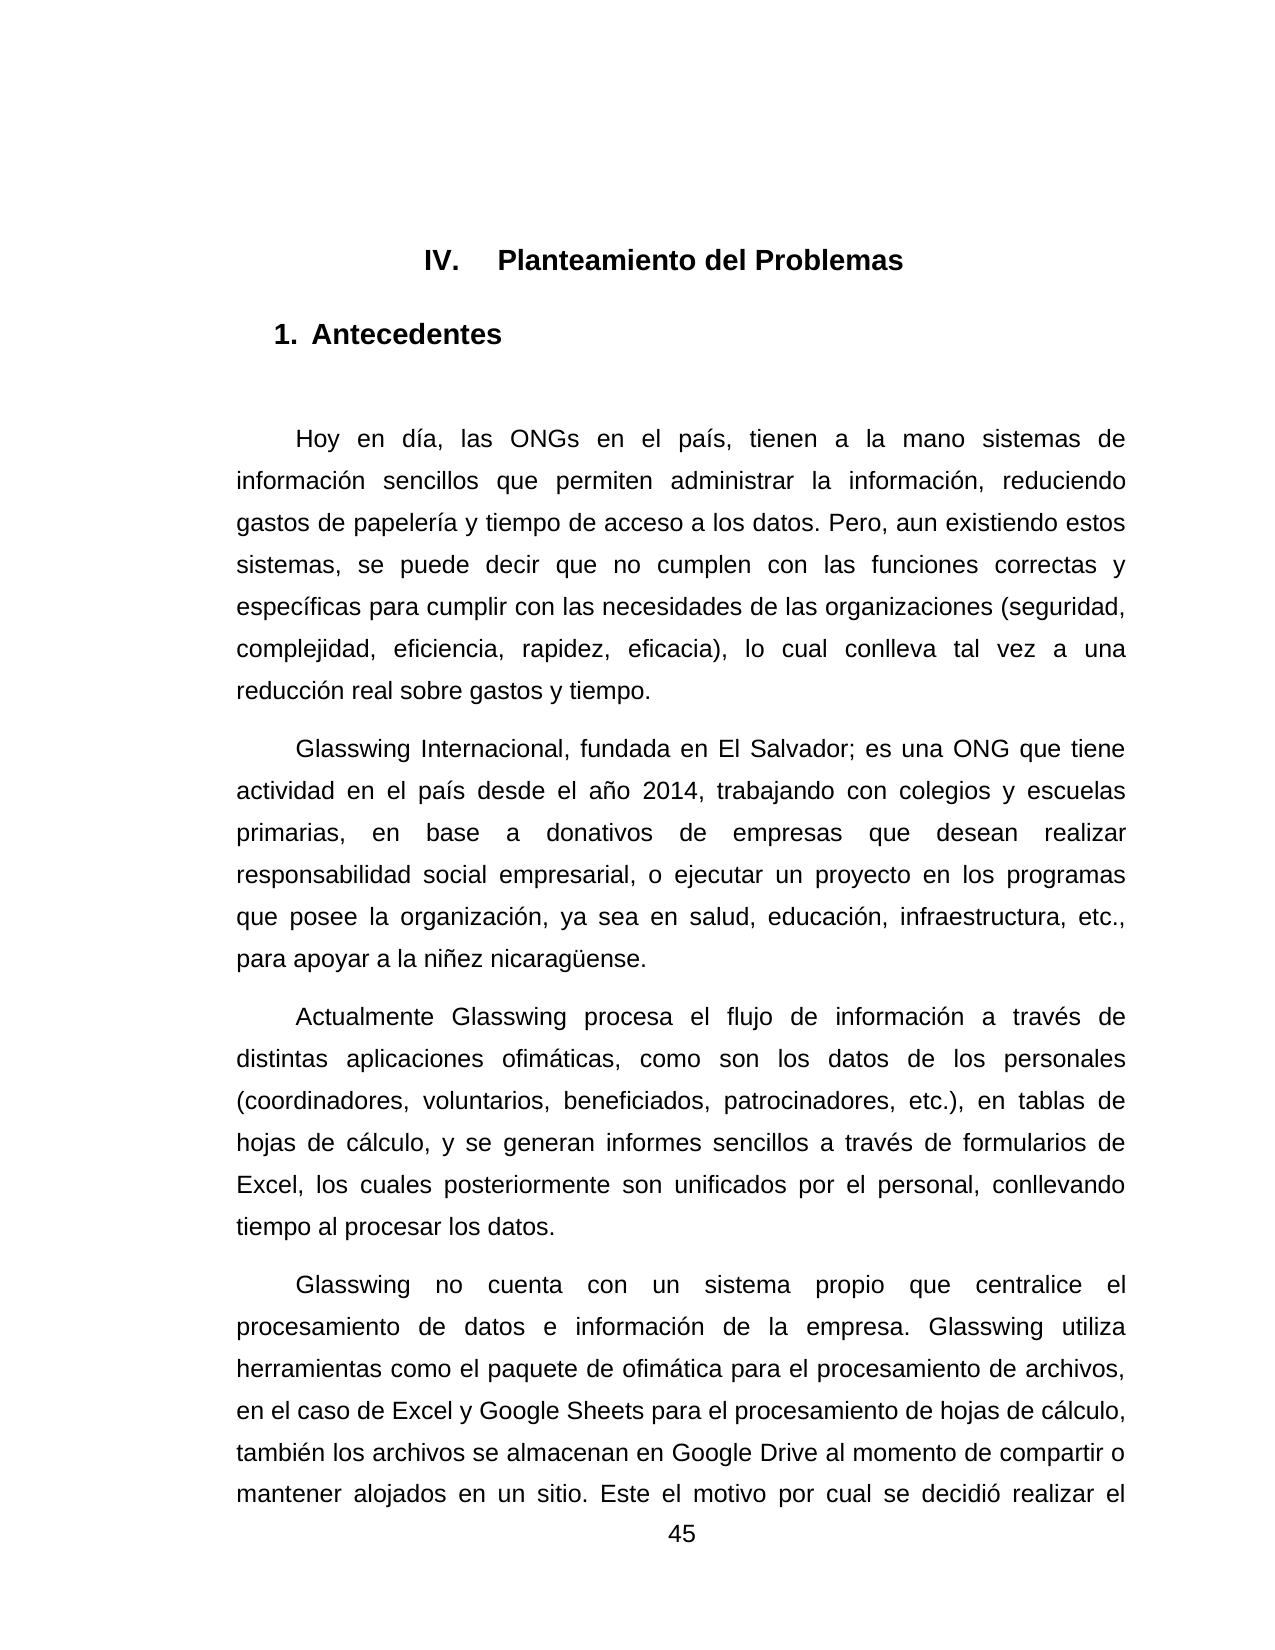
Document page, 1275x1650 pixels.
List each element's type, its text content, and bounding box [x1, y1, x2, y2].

text Actualmente Glasswing procesa el flujo de información a través de distintas aplicaciones ofimáticas, como son los datos de los personales (coordinadores, voluntarios, beneficiados, patrocinadores, etc.), en tablas de hojas de cálculo, y se generan informes sencillos a través de formularios de Excel, los cuales posteriormente son unificados por el personal, conllevando tiempo al procesar los datos. [236, 1003, 1127, 1240]
subtitle Planteamiento del Problemas [236, 244, 1127, 277]
text Glasswing Internacional, fundada en El Salvador; es una ONG que tiene actividad en el país desde el año 2014, trabajando con colegios y escuelas primarias, en base a donativos de empresas que desean realizar responsabilidad social empresarial, o ejecutar un proyecto en los programas que posee la organización, ya sea en salud, educación, infraestructura, etc., para apoyar a la niñez nicaragüense. [236, 735, 1127, 972]
subtitle Antecedentes [274, 318, 1127, 351]
text Hoy en día, las ONGs en el país, tienen a la mano sistemas de información sencillos que permiten administrar la información, reduciendo gastos de papelería y tiempo de acceso a los datos. Pero, aun existiendo estos sistemas, se puede decir que no cumplen con las funciones correctas y específicas para cumplir con las necesidades de las organizaciones (seguridad, complejidad, eficiencia, rapidez, eficacia), lo cual conlleva tal vez a una reducción real sobre gastos y tiempo. [236, 425, 1127, 704]
text Glasswing no cuenta con un sistema propio que centralice el procesamiento de datos e información de la empresa. Glasswing utiliza herramientas como el paquete de ofimática para el procesamiento de archivos, en el caso de Excel y Google Sheets para el procesamiento de hojas de cálculo, también los archivos se almacenan en Google Drive al momento de compartir o mantener alojados en un sitio. Este el motivo por cual se decidió realizar el [236, 1271, 1127, 1508]
